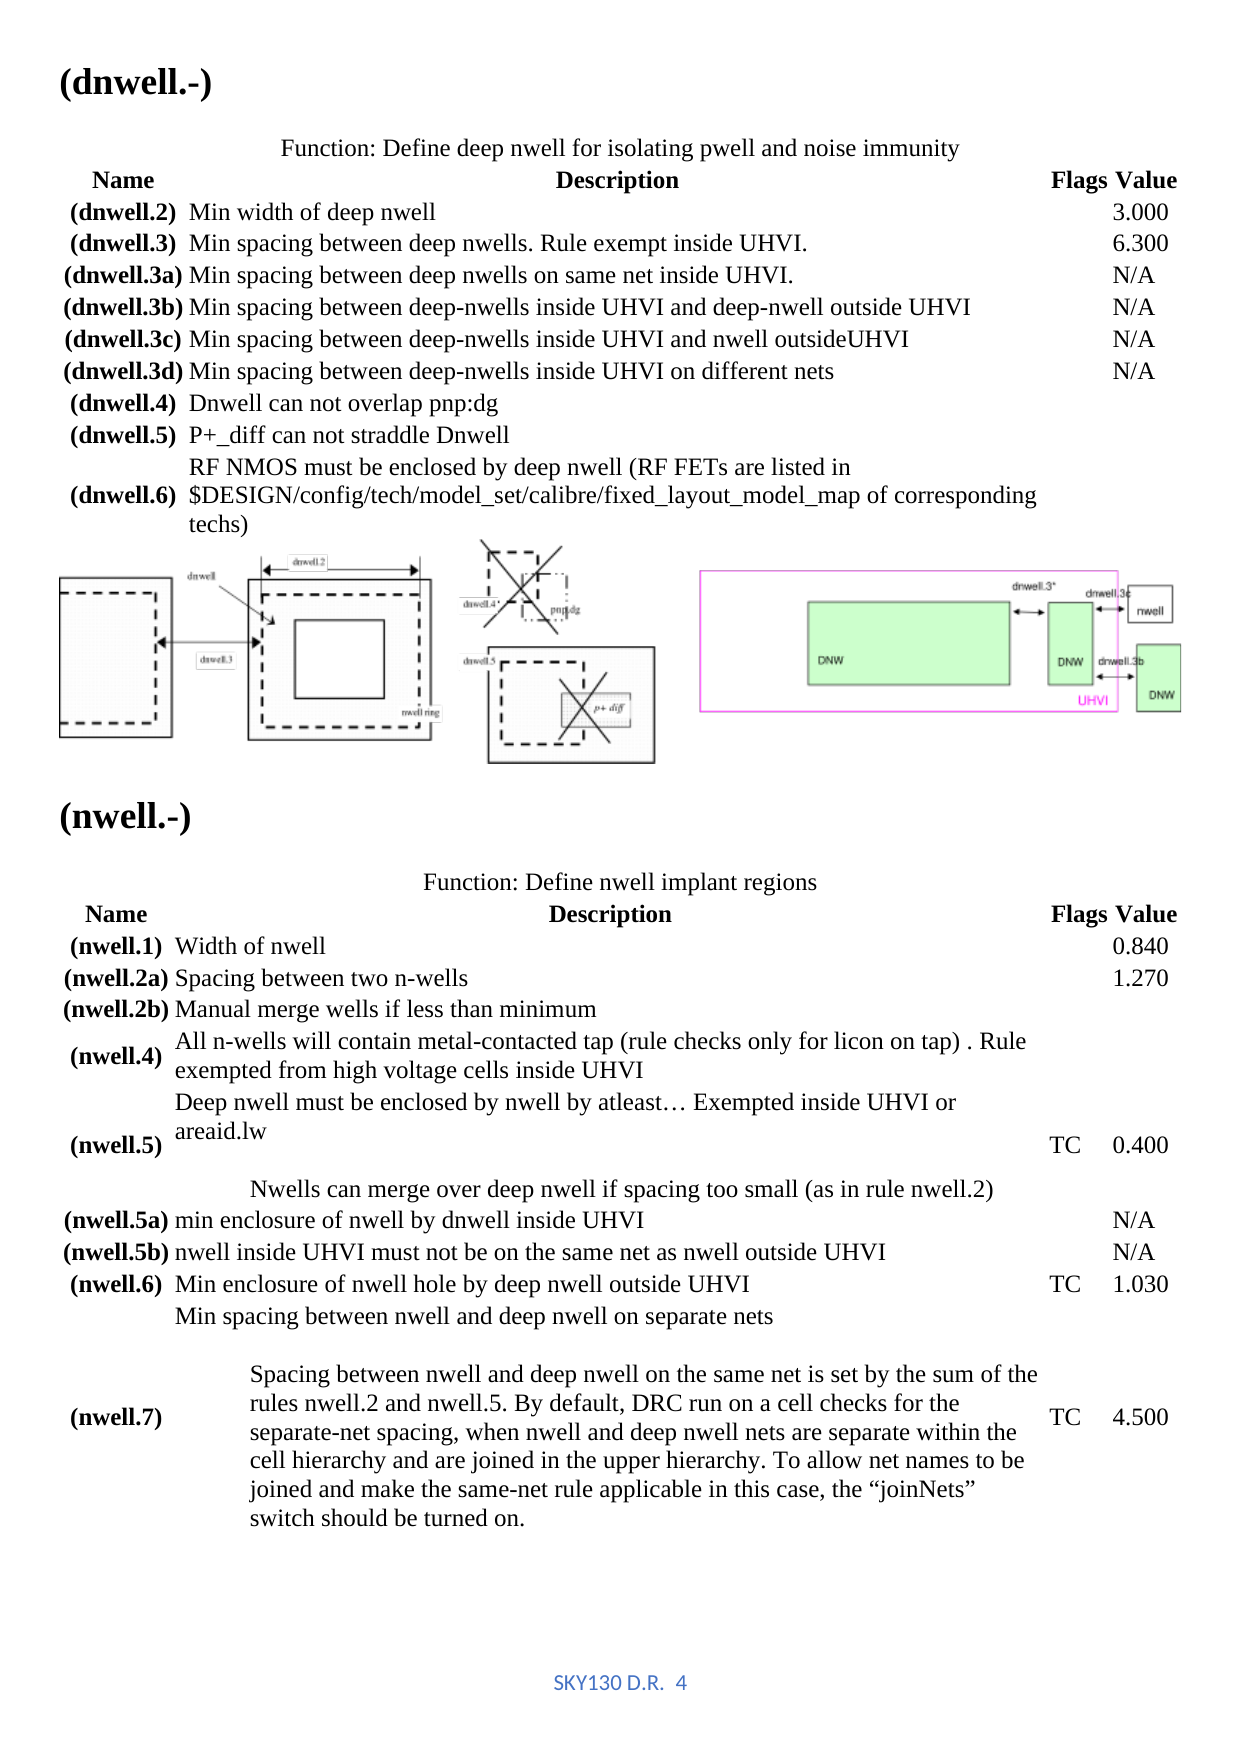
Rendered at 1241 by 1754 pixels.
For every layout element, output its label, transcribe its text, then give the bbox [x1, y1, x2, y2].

table_cell [1048, 323, 1111, 354]
table_cell [1048, 386, 1111, 418]
table_cell (nwell.2b) [59, 993, 173, 1025]
table_cell [1048, 355, 1111, 386]
table_cell TC [1048, 1300, 1111, 1533]
table_cell TC [1048, 1268, 1111, 1299]
table_cell Deep nwell must be enclosed by nwell by atleast… Exempted inside UHVI or areaid.lw Nwells can merge over deep nwell if spacing too small (as in rule nwell.2) [173, 1085, 1048, 1204]
table_cell (nwell.5b) [59, 1236, 173, 1268]
table_cell [1048, 259, 1111, 291]
picture [59, 539, 1182, 764]
table_cell 0.840 [1111, 929, 1181, 961]
table_cell Min spacing between deep-nwells inside UHVI on different nets [187, 355, 1048, 386]
table_cell [1111, 450, 1181, 539]
table_cell [1111, 418, 1181, 450]
table_cell 0.400 [1111, 1085, 1181, 1204]
table_cell Description [187, 163, 1048, 195]
table_cell N/A [1111, 355, 1181, 386]
table_cell (nwell.2a) [59, 961, 173, 993]
table_cell 3.000 [1111, 195, 1181, 227]
table_cell N/A [1111, 259, 1181, 291]
table_cell Min spacing between nwell and deep nwell on separate nets Spacing between nwell and deep nwell on the same net is set by the sum of the rules nwell.2 and nwell.5. By default, DRC run on a cell checks for the separate-net spacing, when nwell and deep nwell nets are separate within the cell hierarchy and are joined in the upper hierarchy. To allow net names to be joined and make the same-net rule applicable in this case, the “joinNets” switch should be turned on. [173, 1300, 1048, 1533]
table_cell 1.270 [1111, 961, 1181, 993]
table_cell (dnwell.3d) [59, 355, 187, 386]
table_cell Min spacing between deep nwells. Rule exempt inside UHVI. [187, 227, 1048, 259]
table_cell [1048, 929, 1111, 961]
table_cell Flags [1048, 897, 1111, 929]
table_cell (nwell.1) [59, 929, 173, 961]
table_cell Manual merge wells if less than minimum [173, 993, 1048, 1025]
table_cell Flags [1048, 163, 1111, 195]
table_cell (nwell.4) [59, 1025, 173, 1085]
table_cell [1048, 195, 1111, 227]
table_cell [1048, 961, 1111, 993]
table_cell All n-wells will contain metal-contacted tap (rule checks only for licon on tap) . Rule exempted from high voltage cells inside UHVI [173, 1025, 1048, 1085]
table_cell Value [1111, 163, 1181, 195]
table_cell min enclosure of nwell by dnwell inside UHVI [173, 1204, 1048, 1236]
table_cell [1048, 418, 1111, 450]
table_header Function: Define nwell implant regions [59, 865, 1181, 897]
table_cell (dnwell.3c) [59, 323, 187, 354]
table_cell Min spacing between deep nwells on same net inside UHVI. [187, 259, 1048, 291]
table_cell (dnwell.3) [59, 227, 187, 259]
table_cell [1048, 227, 1111, 259]
table_cell [1048, 993, 1111, 1025]
table_cell (dnwell.3b) [59, 291, 187, 323]
table_cell Min enclosure of nwell hole by deep nwell outside UHVI [173, 1268, 1048, 1299]
table_cell Width of nwell [173, 929, 1048, 961]
table_cell P+_diff can not straddle Dnwell [187, 418, 1048, 450]
table_header Function: Define deep nwell for isolating pwell and noise immunity [59, 131, 1181, 163]
table_cell Min width of deep nwell [187, 195, 1048, 227]
table_cell (dnwell.3a) [59, 259, 187, 291]
table_cell N/A [1111, 291, 1181, 323]
table_cell 4.500 [1111, 1300, 1181, 1533]
table_cell (nwell.5) [59, 1085, 173, 1204]
table_cell RF NMOS must be enclosed by deep nwell (RF FETs are listed in $DESIGN/config/tech/model_set/calibre/fixed_layout_model_map of corresponding techs) [187, 450, 1048, 539]
table_cell N/A [1111, 323, 1181, 354]
table_cell Name [59, 897, 173, 929]
table_cell [1111, 1025, 1181, 1085]
table_cell Min spacing between deep-nwells inside UHVI and nwell outsideUHVI [187, 323, 1048, 354]
table_cell (dnwell.5) [59, 418, 187, 450]
table_cell TC [1048, 1085, 1111, 1204]
table_cell (nwell.6) [59, 1268, 173, 1299]
table_cell 6.300 [1111, 227, 1181, 259]
table_cell [1048, 450, 1111, 539]
table_cell Value [1111, 897, 1181, 929]
table_cell [1048, 1236, 1111, 1268]
table_cell Min spacing between deep-nwells inside UHVI and deep-nwell outside UHVI [187, 291, 1048, 323]
table_cell (dnwell.4) [59, 386, 187, 418]
table_cell N/A [1111, 1236, 1181, 1268]
table_cell [1111, 386, 1181, 418]
table_cell [1111, 993, 1181, 1025]
subtitle (dnwell.-) [59, 59, 1181, 102]
subtitle (nwell.-) [59, 793, 1181, 836]
table_cell Description [173, 897, 1048, 929]
table_cell 1.030 [1111, 1268, 1181, 1299]
table_cell Spacing between two n-wells [173, 961, 1048, 993]
table_cell N/A [1111, 1204, 1181, 1236]
table_cell Name [59, 163, 187, 195]
table_cell nwell inside UHVI must not be on the same net as nwell outside UHVI [173, 1236, 1048, 1268]
table_cell (nwell.5a) [59, 1204, 173, 1236]
table_cell Dnwell can not overlap pnp:dg [187, 386, 1048, 418]
table_cell [1048, 1204, 1111, 1236]
table_cell (dnwell.6) [59, 450, 187, 539]
table_cell [1048, 1025, 1111, 1085]
table_cell (dnwell.2) [59, 195, 187, 227]
table_cell (nwell.7) [59, 1300, 173, 1533]
table_cell [1048, 291, 1111, 323]
